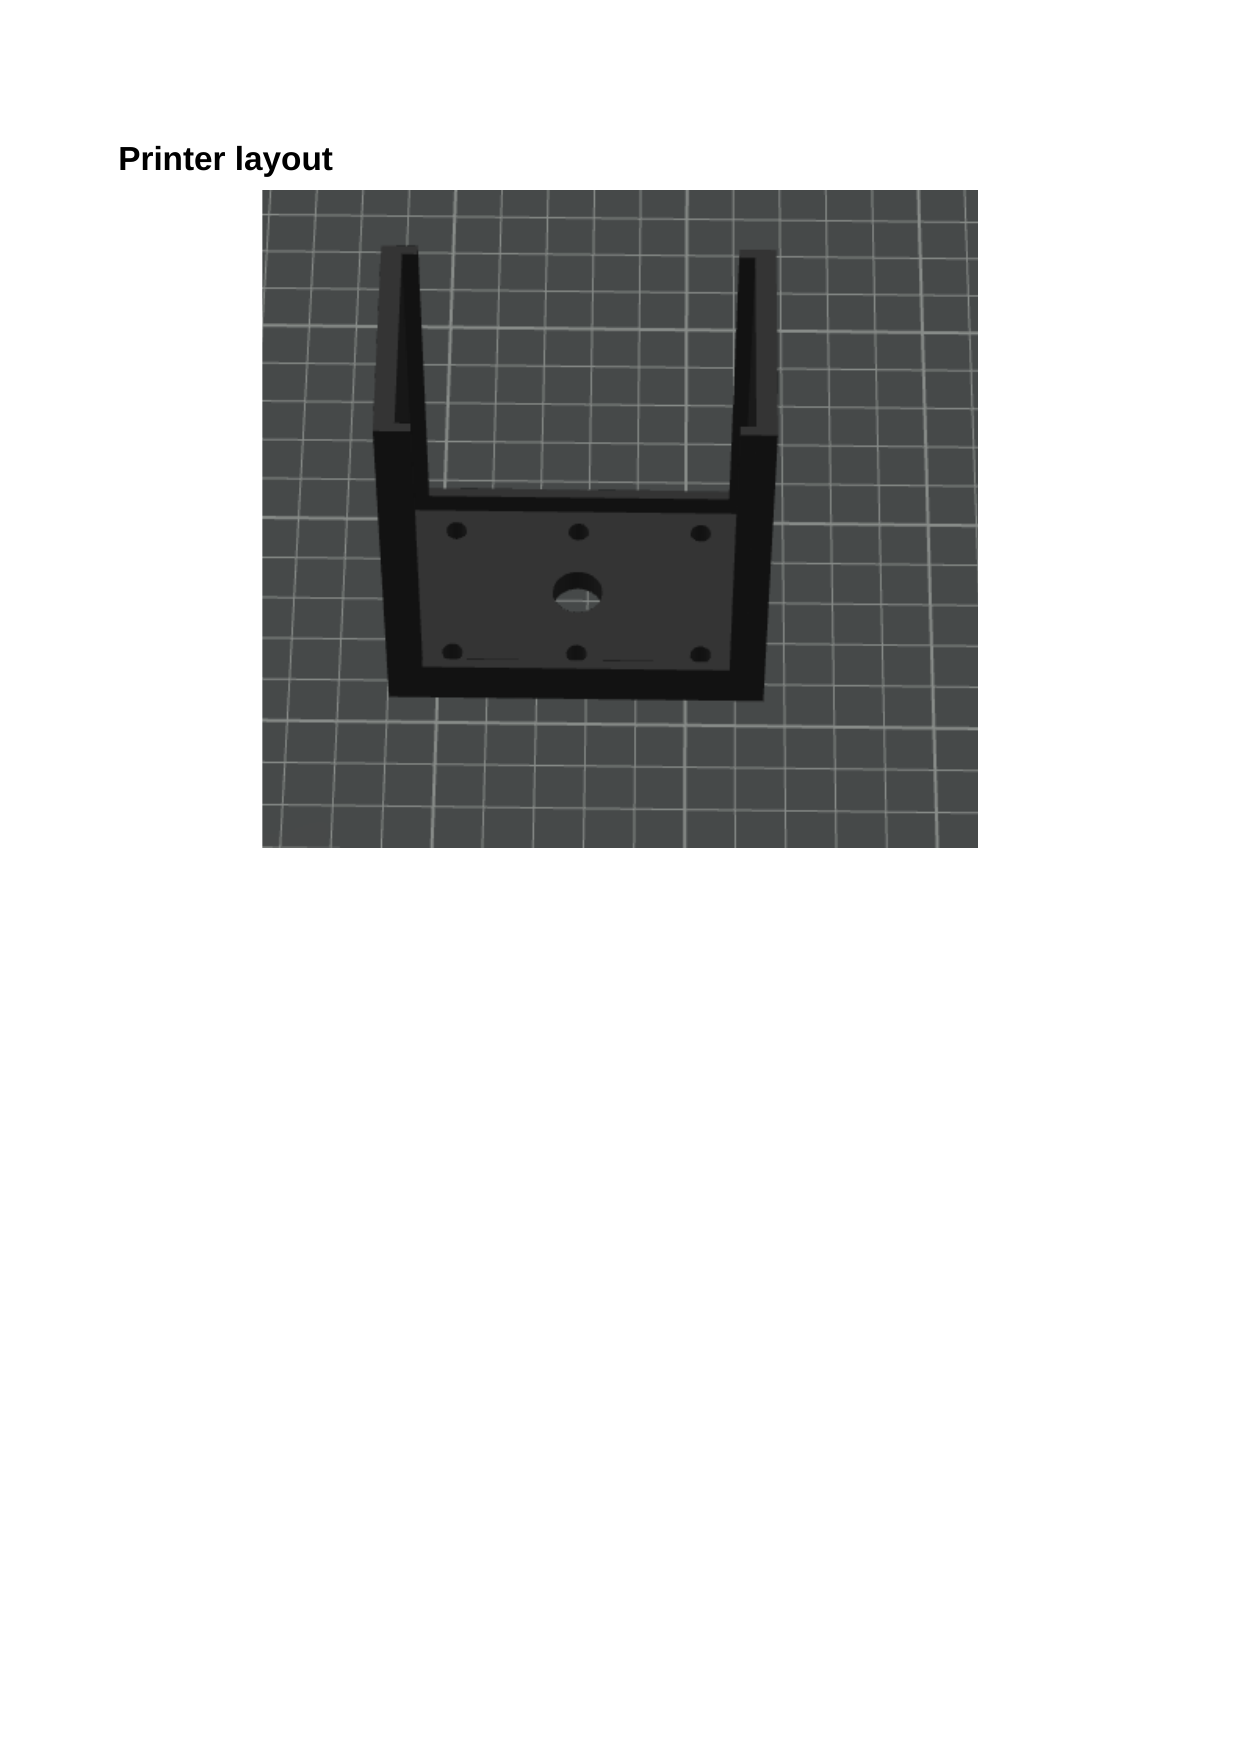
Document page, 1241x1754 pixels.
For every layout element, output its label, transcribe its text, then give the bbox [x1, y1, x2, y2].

picture [262, 190, 978, 848]
subtitle Printer layout [118, 139, 1122, 177]
